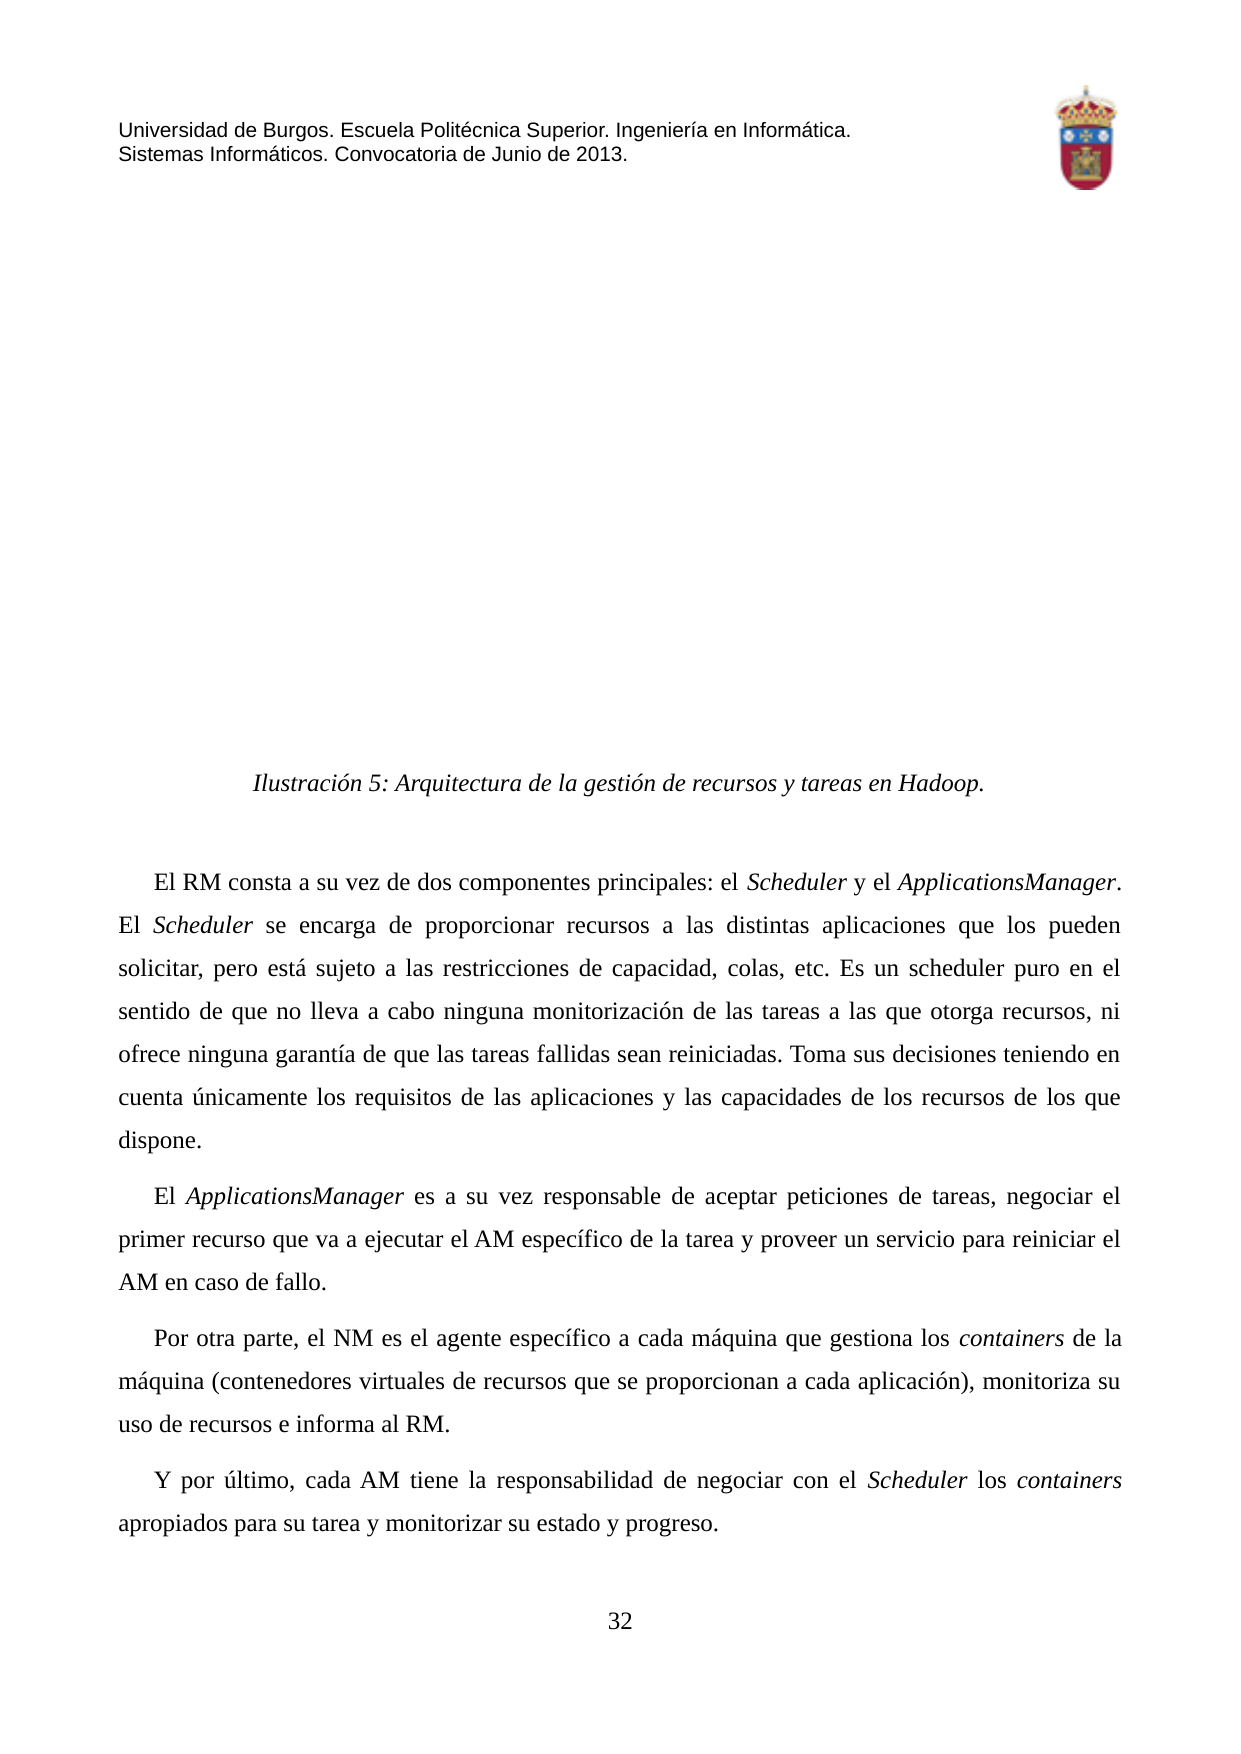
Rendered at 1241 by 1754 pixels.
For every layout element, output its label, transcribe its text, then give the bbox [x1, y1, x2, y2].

text Ilustración 5: Arquitectura de la gestión de recursos y tareas en Hadoop. [202, 232, 1039, 797]
text El ApplicationsManager es a su vez responsable de aceptar peticiones de tareas, negociar el primer recurso que va a ejecutar el AM específico de la tarea y proveer un servicio para reiniciar el AM en caso de fallo. [118, 1181, 1122, 1296]
text Y por último, cada AM tiene la responsabilidad de negociar con el Scheduler los containers apropiados para su tarea y monitorizar su estado y progreso. [118, 1465, 1122, 1537]
text Por otra parte, el NM es el agente específico a cada máquina que gestiona los containers de la máquina (contenedores virtuales de recursos que se proporcionan a cada aplicación), monitoriza su uso de recursos e informa al RM. [118, 1323, 1122, 1438]
text El RM consta a su vez de dos componentes principales: el Scheduler y el ApplicationsManager. El Scheduler se encarga de proporcionar recursos a las distintas aplicaciones que los pueden solicitar, pero está sujeto a las restricciones de capacidad, colas, etc. Es un scheduler puro en el sentido de que no lleva a cabo ninguna monitorización de las tareas a las que otorga recursos, ni ofrece ninguna garantía de que las tareas fallidas sean reiniciadas. Toma sus decisiones teniendo en cuenta únicamente los requisitos de las aplicaciones y las capacidades de los recursos de los que dispone. [118, 867, 1122, 1154]
picture [1053, 85, 1120, 190]
